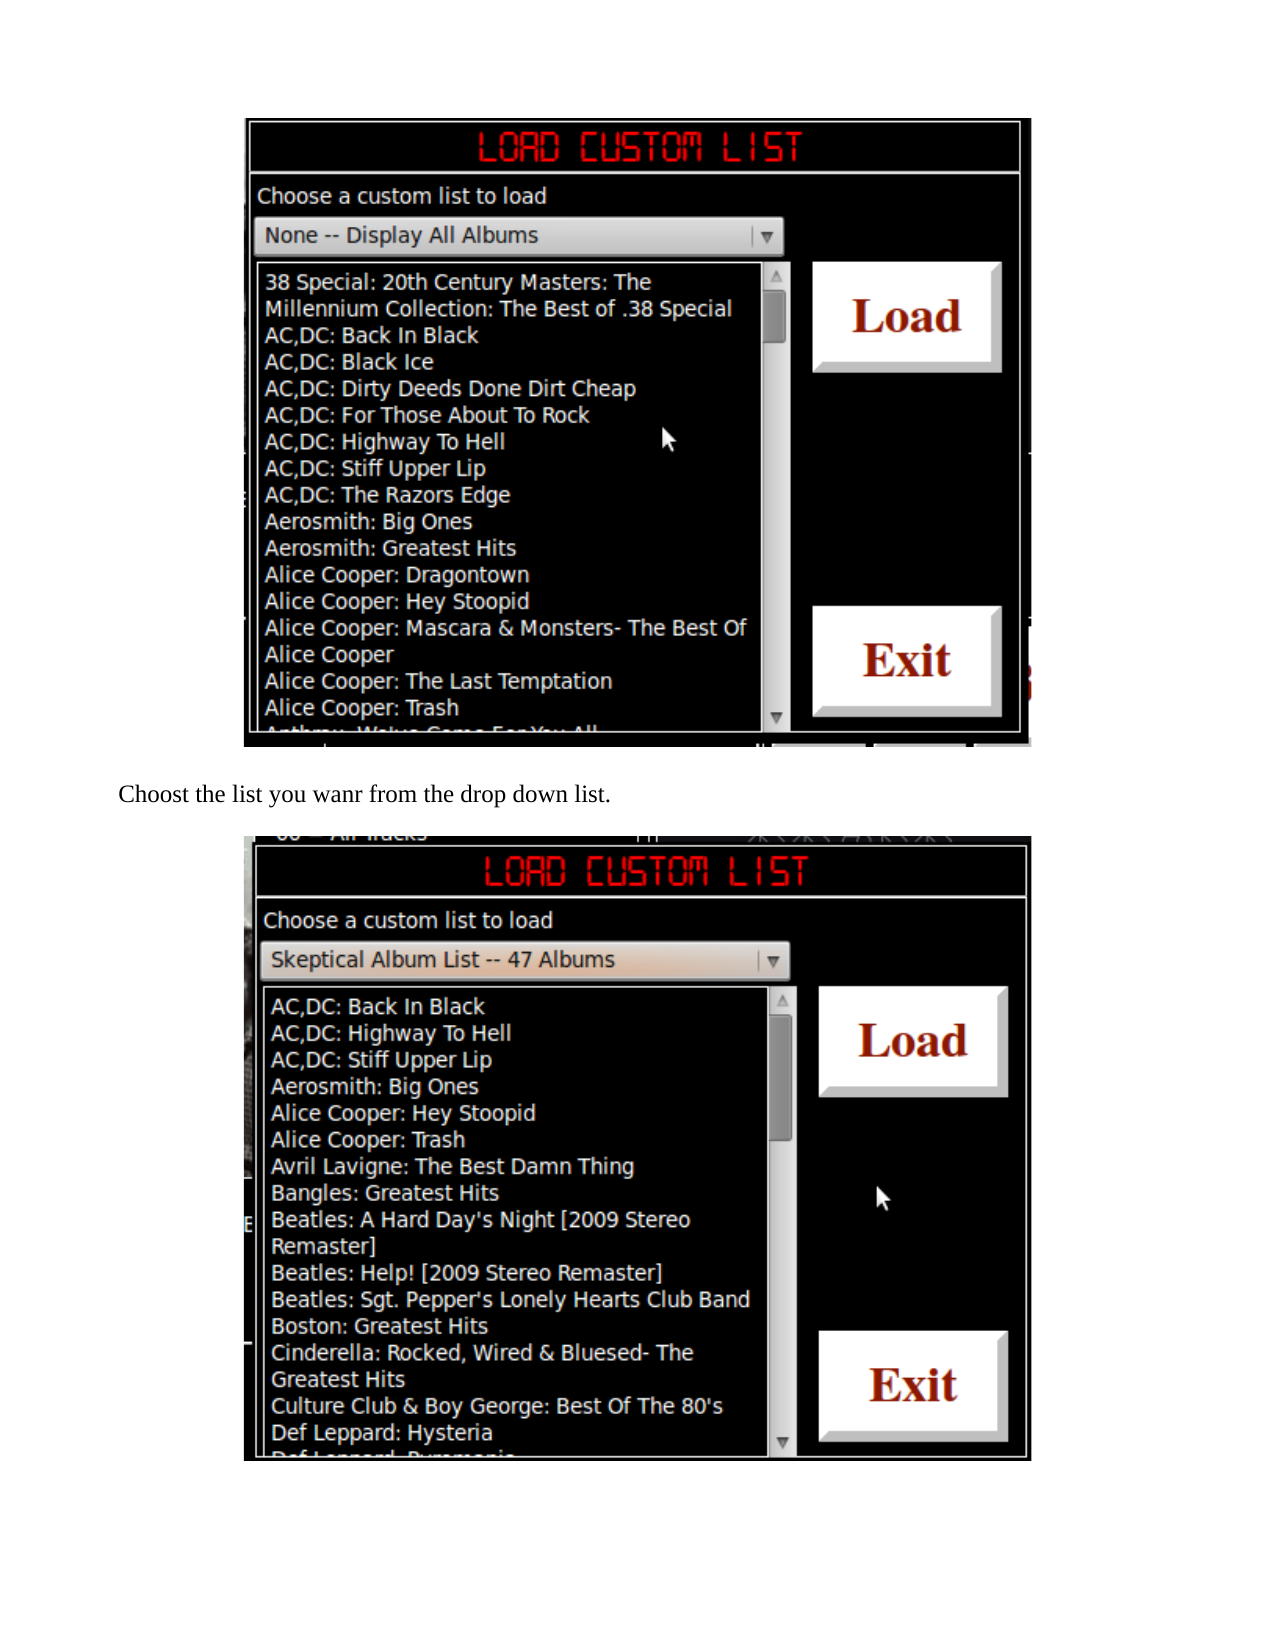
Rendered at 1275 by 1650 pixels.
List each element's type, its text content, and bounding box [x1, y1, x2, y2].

picture [243, 836, 1032, 1461]
picture [243, 118, 1032, 747]
text Choost the list you wanr from the drop down list. [118, 779, 1157, 808]
